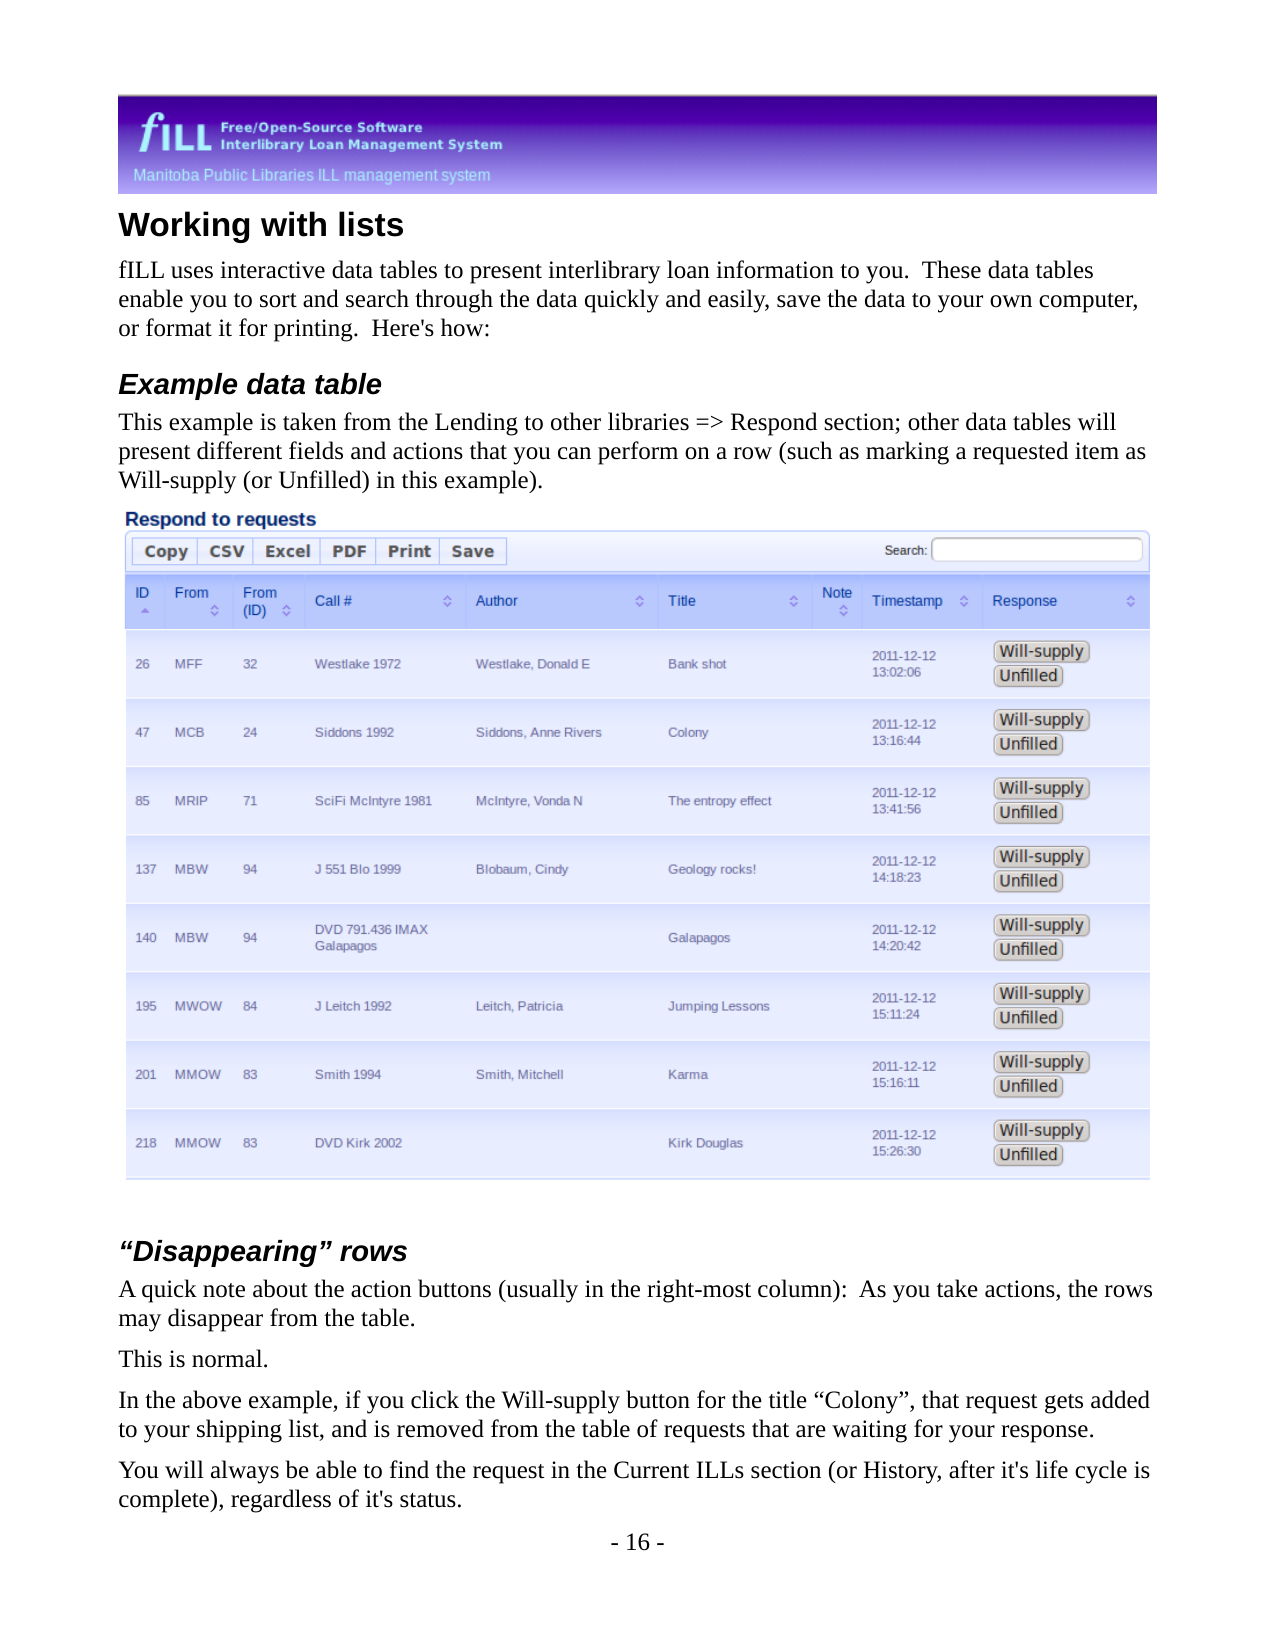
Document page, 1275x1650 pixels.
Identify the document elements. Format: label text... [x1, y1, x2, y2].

text fILL uses interactive data tables to present interlibrary loan information to you. These data tables enable you to sort and search through the data quickly and easily, save the data to your own computer, or format it for printing. Here's how: [118, 256, 1157, 342]
subtitle You will always be able to find the request in the Current ILLs section (or History, after it's life cycle is complete), regardless of it's status. [118, 1456, 1157, 1513]
text A quick note about the action buttons (usually in the right-most column): As you take actions, the rows may disappear from the table. [118, 1274, 1157, 1332]
text This example is taken from the Lending to other libraries => Respond section; other data tables will present different fields and actions that you can perform on a row (such as marking a requested item as Will-supply (or Unfilled) in this example). [118, 407, 1157, 493]
subtitle Example data table [118, 367, 1157, 401]
subtitle “Disappearing” rows [118, 1234, 1157, 1268]
picture [118, 506, 1157, 1180]
subtitle Working with lists [118, 204, 1157, 243]
text This is normal. [118, 1344, 1157, 1373]
picture [118, 94, 1157, 194]
text In the above example, if you click the Will-supply button for the title “Colony”, that request gets added to your shipping list, and is removed from the table of requests that are waiting for your response. [118, 1386, 1157, 1443]
